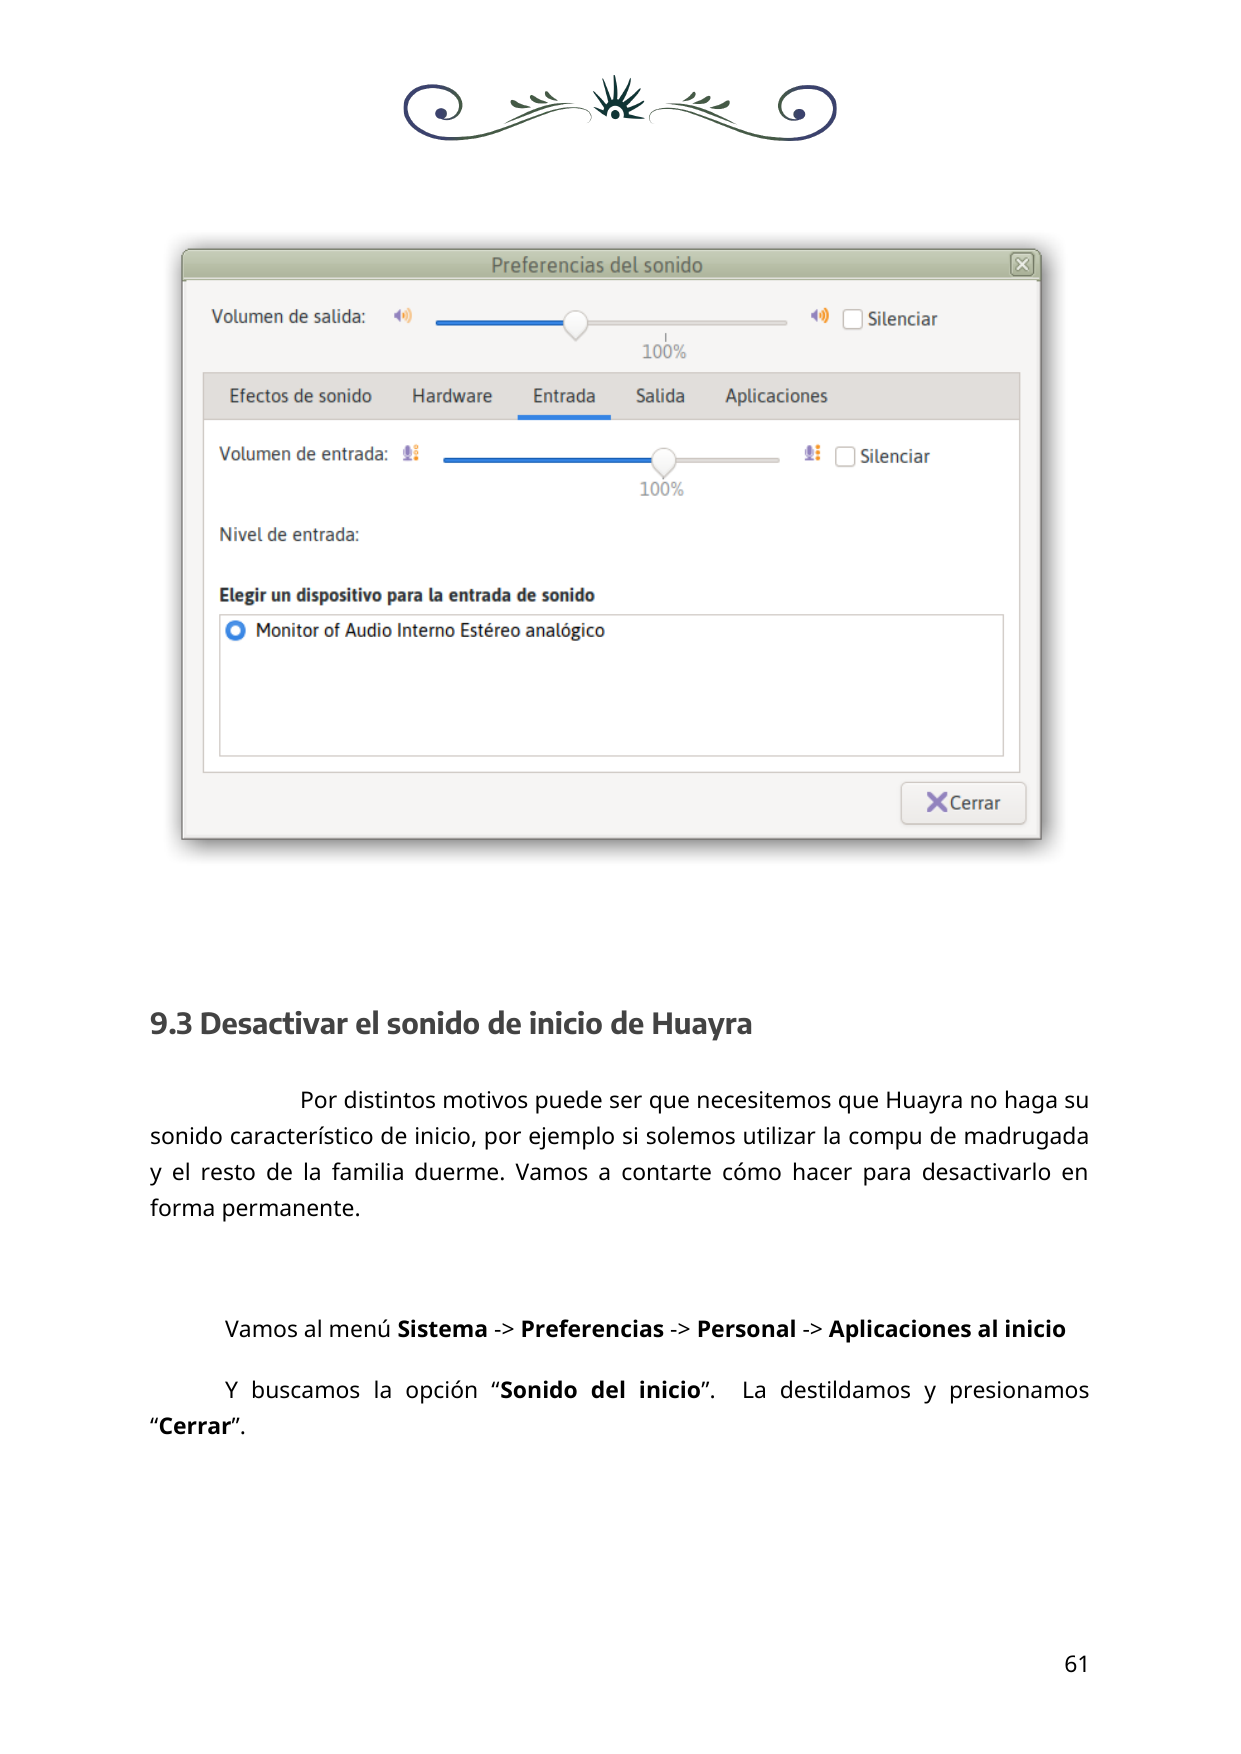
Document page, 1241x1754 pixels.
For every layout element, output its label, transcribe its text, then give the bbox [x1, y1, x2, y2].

text Vamos al menú Sistema -> Preferencias -> Personal -> Aplicaciones al inicio [150, 1313, 1090, 1344]
text Por distintos motivos puede ser que necesitemos que Huayra no haga su sonido característico de inicio, por ejemplo si solemos utilizar la compu de madrugada y el resto de la familia duerme. Vamos a contarte cómo hacer para desactivarlo en forma permanente. [150, 1084, 1090, 1223]
text Y buscamos la opción “Sonido del inicio”. La destildamos y presionamos “Cerrar”. [150, 1374, 1090, 1441]
subtitle 9.3 Desactivar el sonido de inicio de Huayra [150, 1004, 1090, 1041]
picture [150, 221, 1091, 879]
picture [403, 75, 837, 141]
